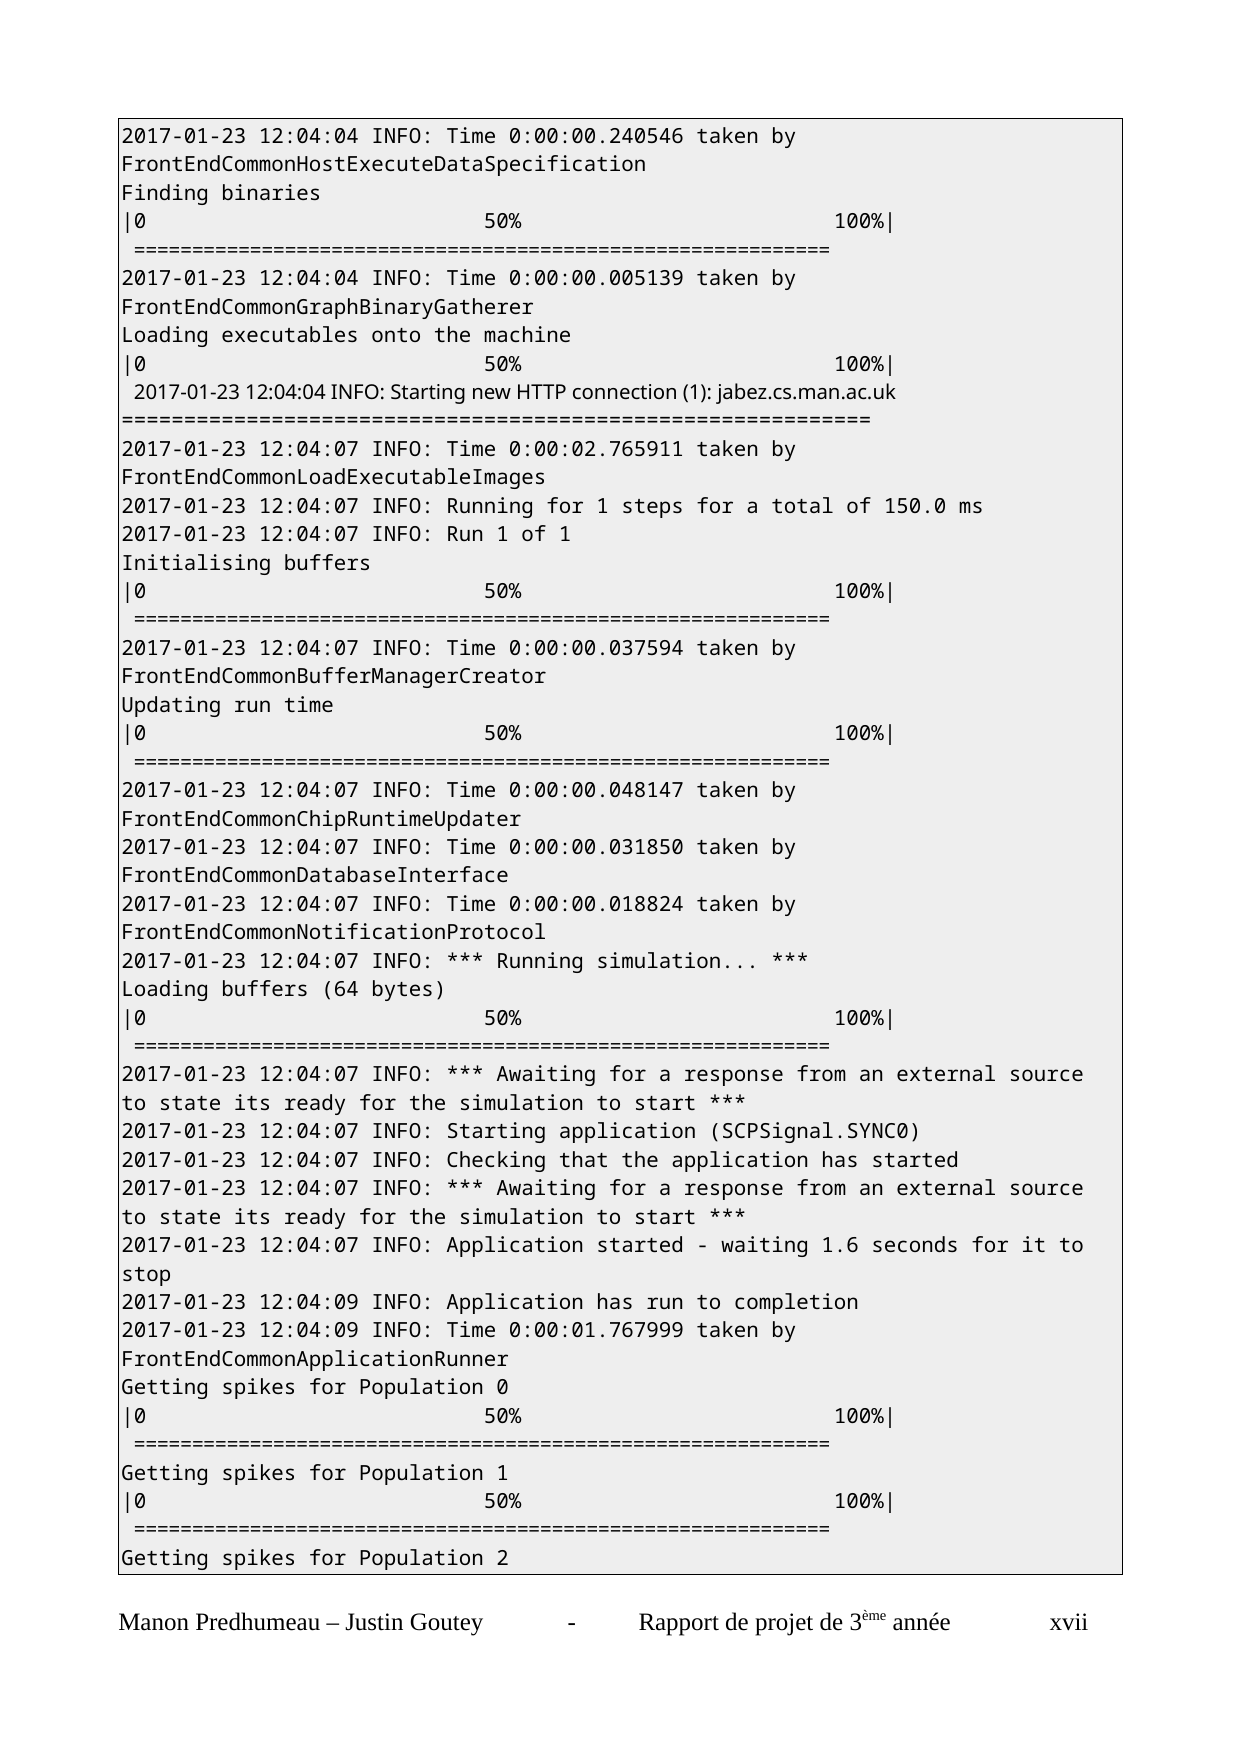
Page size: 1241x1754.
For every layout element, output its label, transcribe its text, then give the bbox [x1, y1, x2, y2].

text 2017-01-23 12:04:07 INFO: Checking that the application has started [119, 1142, 1122, 1170]
text |0 50% 100%| [119, 715, 1122, 744]
text Loading buffers (64 bytes) [119, 971, 1122, 1000]
text Finding binaries [119, 175, 1122, 203]
text 2017-01-23 12:04:07 INFO: *** Awaiting for a response from an external source to state its ready for the simulation to start *** [119, 1170, 1122, 1227]
text |0 50% 100%| [119, 1000, 1122, 1028]
text Updating run time [119, 687, 1122, 715]
text ============================================================ [119, 1426, 1122, 1455]
text 2017-01-23 12:04:07 INFO: Time 0:00:00.031850 taken by FrontEndCommonDatabaseInterface [119, 829, 1122, 886]
text ============================================================ [119, 1028, 1122, 1057]
text 2017-01-23 12:04:07 INFO: Run 1 of 1 [119, 516, 1122, 545]
text 2017-01-23 12:04:09 INFO: Application has run to completion [119, 1284, 1122, 1312]
text Loading executables onto the machine [119, 317, 1122, 346]
text Getting spikes for Population 1 [119, 1455, 1122, 1483]
text ============================================================ [119, 1512, 1122, 1540]
text ============================================================ [119, 602, 1122, 630]
text ============================================================ [119, 744, 1122, 772]
text 2017-01-23 12:04:07 INFO: Time 0:00:00.037594 taken by FrontEndCommonBufferManagerCreator [119, 630, 1122, 687]
text 2017-01-23 12:04:07 INFO: *** Running simulation... *** [119, 943, 1122, 971]
text 2017-01-23 12:04:07 INFO: Application started - waiting 1.6 seconds for it to stop [119, 1227, 1122, 1284]
text 2017-01-23 12:04:07 INFO: Running for 1 steps for a total of 150.0 ms [119, 488, 1122, 516]
text 2017-01-23 12:04:07 INFO: *** Awaiting for a response from an external source to state its ready for the simulation to start *** [119, 1057, 1122, 1113]
text 2017-01-23 12:04:07 INFO: Time 0:00:00.018824 taken by FrontEndCommonNotificationProtocol [119, 886, 1122, 943]
text |0 50% 100%| [119, 1398, 1122, 1426]
text |0 50% 100%| [119, 1483, 1122, 1512]
text |0 50% 100%| [119, 346, 1122, 374]
text Getting spikes for Population 2 [119, 1540, 1122, 1574]
text ============================================================ [119, 232, 1122, 260]
text 2017-01-23 12:04:07 INFO: Starting application (SCPSignal.SYNC0) [119, 1113, 1122, 1142]
text 2017-01-23 12:04:09 INFO: Time 0:00:01.767999 taken by FrontEndCommonApplicationRunner [119, 1312, 1122, 1369]
text 2017-01-23 12:04:04 INFO: Time 0:00:00.240546 taken by FrontEndCommonHostExecuteDataSpecification [119, 119, 1122, 175]
text 2017-01-23 12:04:07 INFO: Time 0:00:00.048147 taken by FrontEndCommonChipRuntimeUpdater [119, 772, 1122, 829]
text 2017-01-23 12:04:07 INFO: Time 0:00:02.765911 taken by FrontEndCommonLoadExecutableImages [119, 431, 1122, 488]
text Initialising buffers [119, 545, 1122, 573]
text ============================================================ [119, 402, 1122, 431]
text 2017-01-23 12:04:04 INFO: Time 0:00:00.005139 taken by FrontEndCommonGraphBinaryGatherer [119, 260, 1122, 317]
text |0 50% 100%| [119, 203, 1122, 232]
text 2017-01-23 12:04:04 INFO: Starting new HTTP connection (1): jabez.cs.man.ac.uk [119, 374, 1122, 402]
text Getting spikes for Population 0 [119, 1369, 1122, 1398]
text |0 50% 100%| [119, 573, 1122, 602]
